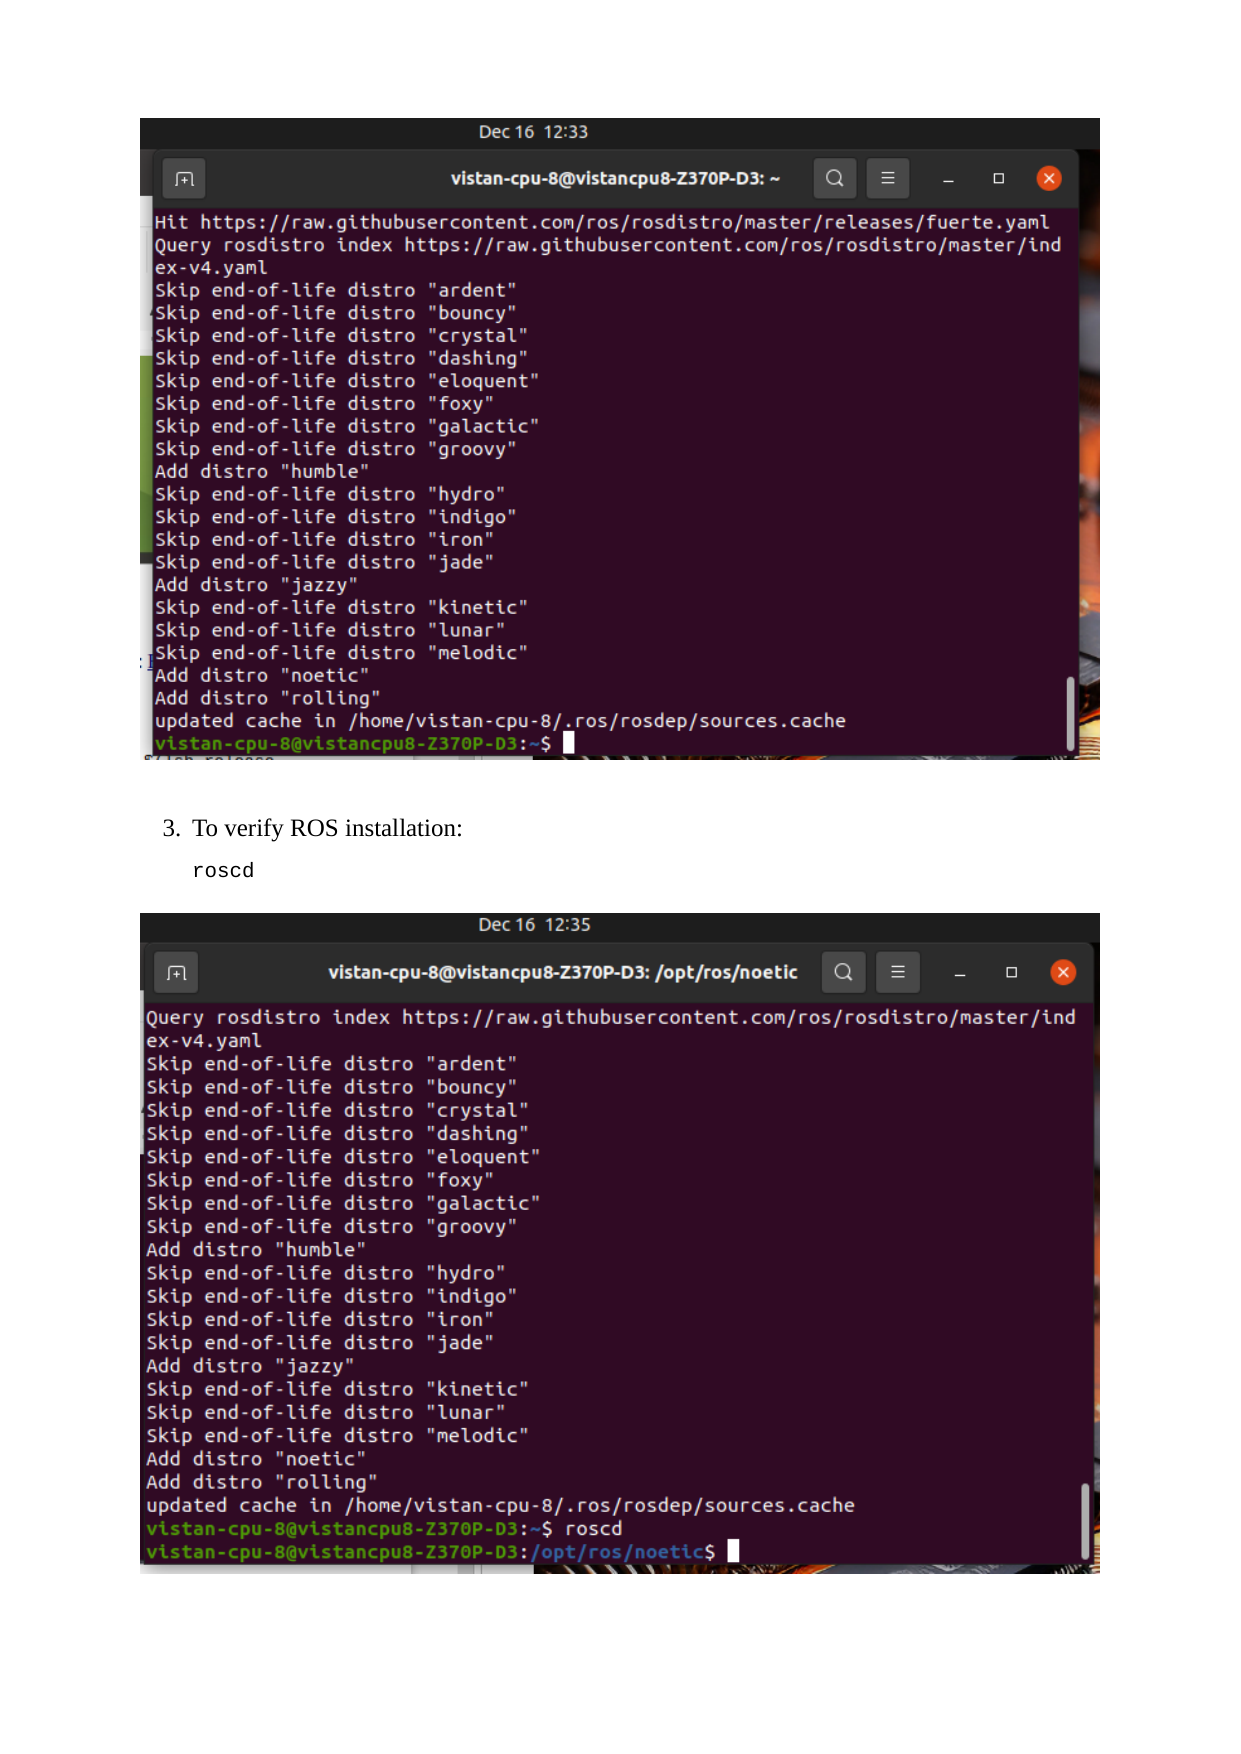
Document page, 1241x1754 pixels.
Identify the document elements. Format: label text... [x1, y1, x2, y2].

list To verify ROS installation: [162, 813, 1122, 841]
list roscd [162, 860, 1122, 884]
picture [140, 913, 1100, 1574]
picture [140, 118, 1100, 760]
